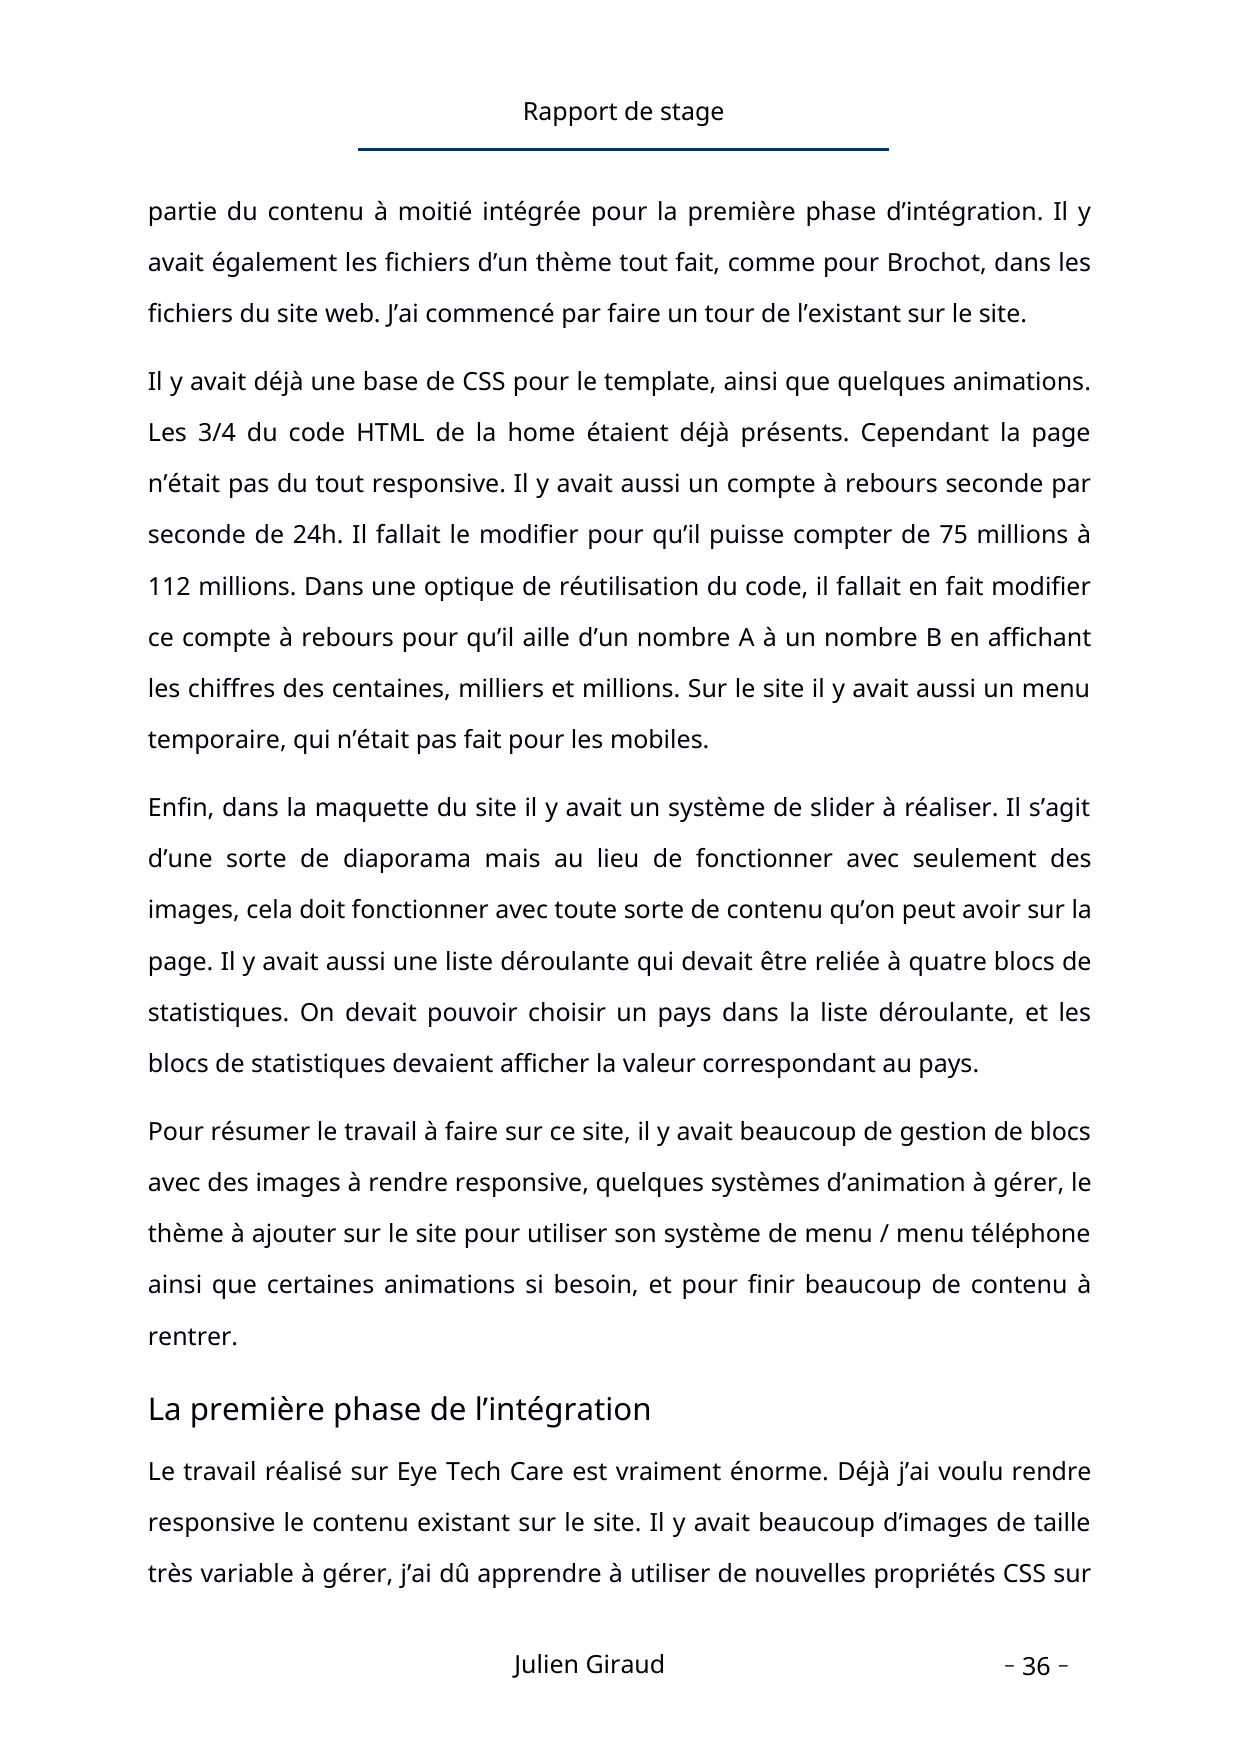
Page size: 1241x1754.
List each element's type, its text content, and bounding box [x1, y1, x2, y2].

text Il y avait déjà une base de CSS pour le template, ainsi que quelques animations. Les 3/4 du code HTML de la home étaient déjà présents. Cependant la page n’était pas du tout responsive. Il y avait aussi un compte à rebours seconde par seconde de 24h. Il fallait le modifier pour qu’il puisse compter de 75 millions à 112 millions. Dans une optique de réutilisation du code, il fallait en fait modifier ce compte à rebours pour qu’il aille d’un nombre A à un nombre B en affichant les chiffres des centaines, milliers et millions. Sur le site il y avait aussi un menu temporaire, qui n’était pas fait pour les mobiles. [148, 364, 1093, 755]
text Le travail réalisé sur Eye Tech Care est vraiment énorme. Déjà j’ai voulu rendre responsive le contenu existant sur le site. Il y avait beaucoup d’images de taille très variable à gérer, j’ai dû apprendre à utiliser de nouvelles propriétés CSS sur [148, 1453, 1093, 1590]
subtitle La première phase de l’intégration [148, 1387, 1093, 1429]
text Pour résumer le travail à faire sur ce site, il y avait beaucoup de gestion de blocs avec des images à rendre responsive, quelques systèmes d’animation à gérer, le thème à ajouter sur le site pour utiliser son système de menu / menu téléphone ainsi que certaines animations si besoin, et pour finir beaucoup de contenu à rentrer. [148, 1114, 1093, 1352]
text Enfin, dans la maquette du site il y avait un système de slider à réaliser. Il s’agit d’une sorte de diaporama mais au lieu de fonctionner avec seulement des images, cela doit fonctionner avec toute sorte de contenu qu’on peut avoir sur la page. Il y avait aussi une liste déroulante qui devait être reliée à quatre blocs de statistiques. On devait pouvoir choisir un pays dans la liste déroulante, et les blocs de statistiques devaient afficher la valeur correspondant au pays. [148, 790, 1093, 1079]
text partie du contenu à moitié intégrée pour la première phase d’intégration. Il y avait également les fichiers d’un thème tout fait, comme pour Brochot, dans les fichiers du site web. J’ai commencé par faire un tour de l’existant sur le site. [148, 193, 1093, 329]
